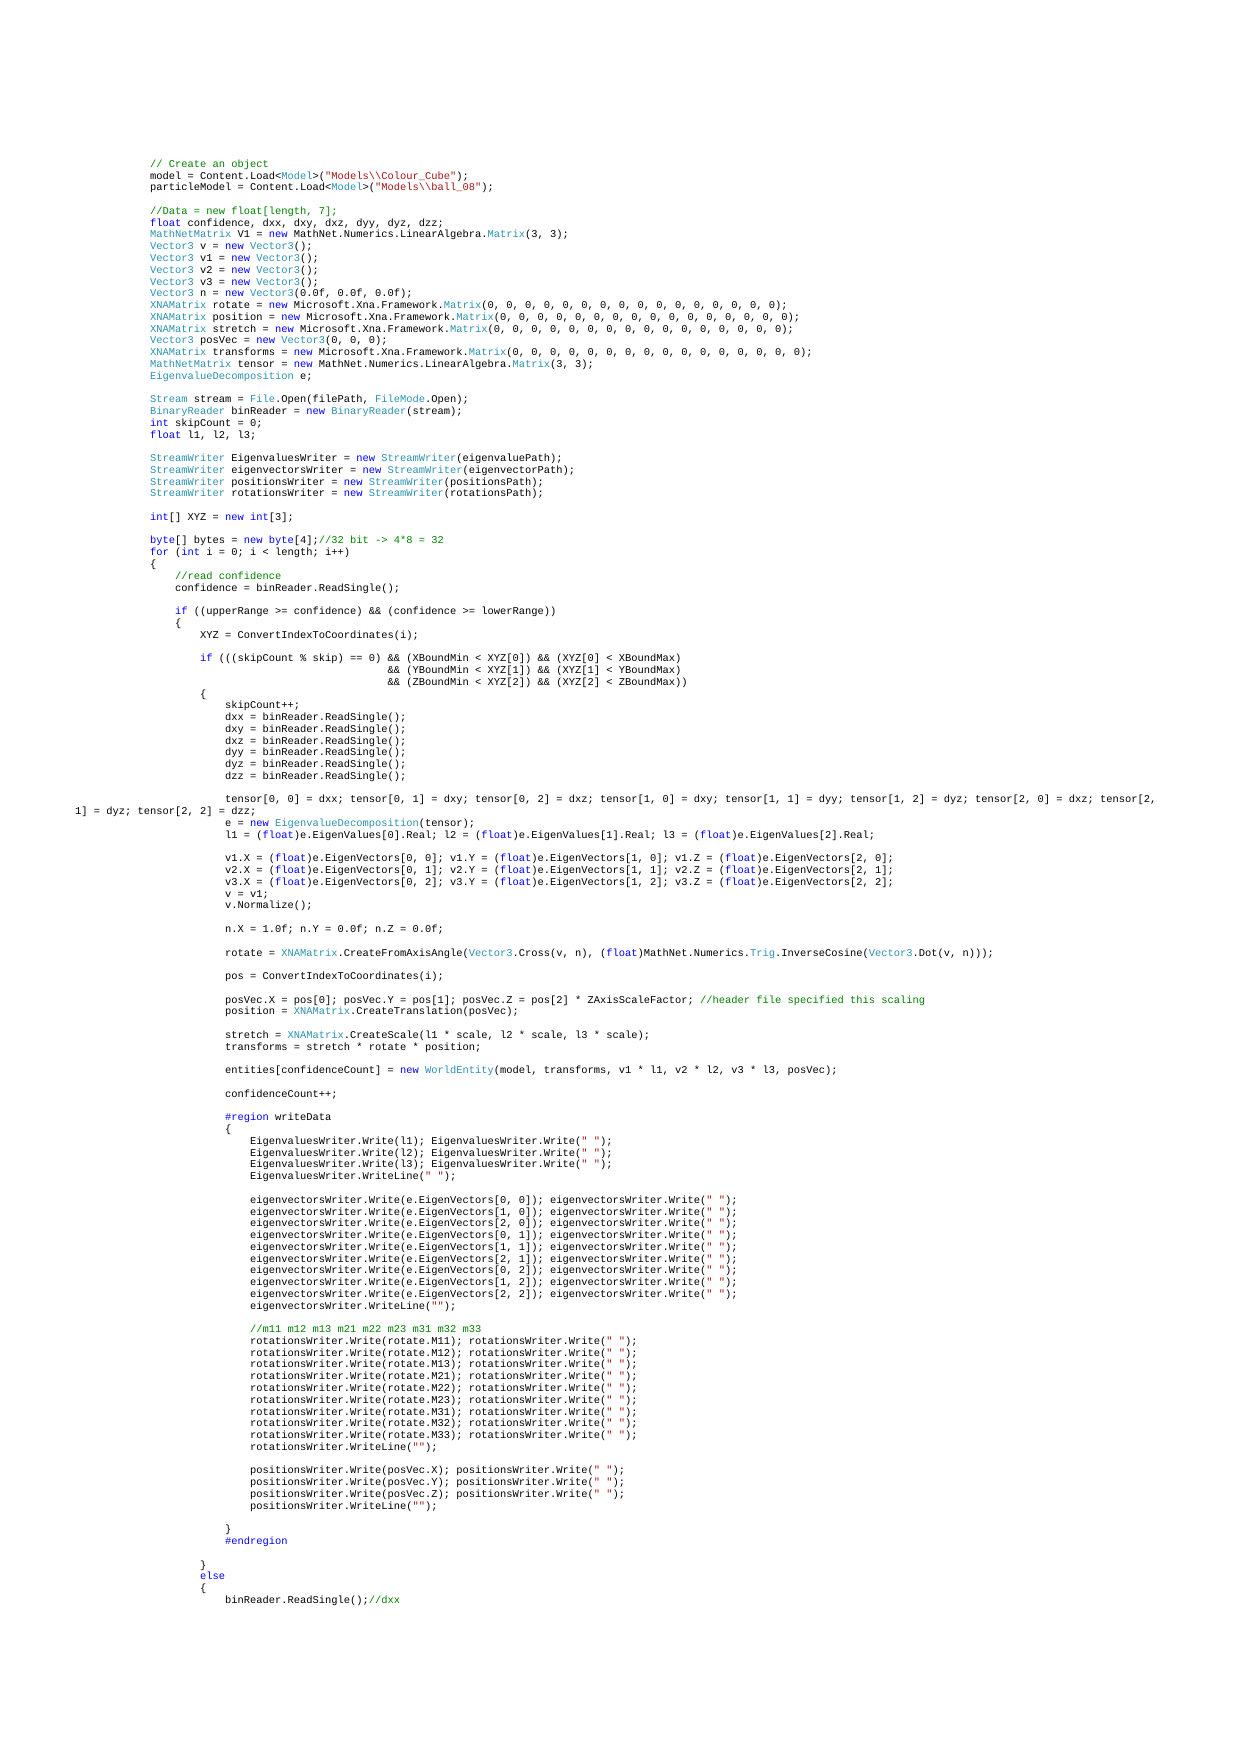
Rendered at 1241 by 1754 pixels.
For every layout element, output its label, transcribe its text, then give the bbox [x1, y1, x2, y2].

text confidence = binReader.ReadSingle(); [75, 582, 1165, 594]
text EigenvaluesWriter.Write(l3); EigenvaluesWriter.Write(" "); [75, 1159, 1165, 1171]
text stretch = XNAMatrix.CreateScale(l1 * scale, l2 * scale, l3 * scale); [75, 1030, 1165, 1041]
text rotationsWriter.Write(rotate.M32); rotationsWriter.Write(" "); [75, 1418, 1165, 1430]
text if ((upperRange >= confidence) && (confidence >= lowerRange)) [75, 606, 1165, 618]
text posVec.X = pos[0]; posVec.Y = pos[1]; posVec.Z = pos[2] * ZAxisScaleFactor; //header file specified this scaling [75, 994, 1165, 1006]
text EigenvalueDecomposition e; [75, 371, 1165, 382]
text rotationsWriter.Write(rotate.M13); rotationsWriter.Write(" "); [75, 1359, 1165, 1371]
text eigenvectorsWriter.Write(e.EigenVectors[2, 0]); eigenvectorsWriter.Write(" "); [75, 1218, 1165, 1230]
text #endregion [75, 1536, 1165, 1548]
text if (((skipCount % skip) == 0) && (XBoundMin < XYZ[0]) && (XYZ[0] < XBoundMax) [75, 653, 1165, 665]
text XNAMatrix stretch = new Microsoft.Xna.Framework.Matrix(0, 0, 0, 0, 0, 0, 0, 0, 0, 0, 0, 0, 0, 0, 0, 0); [75, 323, 1165, 335]
text } [75, 1524, 1165, 1536]
text rotate = XNAMatrix.CreateFromAxisAngle(Vector3.Cross(v, n), (float)MathNet.Numerics.Trig.InverseCosine(Vector3.Dot(v, n))); [75, 947, 1165, 959]
text //read confidence [75, 571, 1165, 582]
text v3.X = (float)e.EigenVectors[0, 2]; v3.Y = (float)e.EigenVectors[1, 2]; v3.Z = (float)e.EigenVectors[2, 2]; [75, 877, 1165, 888]
text XYZ = ConvertIndexToCoordinates(i); [75, 629, 1165, 641]
text Vector3 v = new Vector3(); [75, 241, 1165, 253]
text BinaryReader binReader = new BinaryReader(stream); [75, 406, 1165, 418]
text dxy = binReader.ReadSingle(); [75, 724, 1165, 735]
text v2.X = (float)e.EigenVectors[0, 1]; v2.Y = (float)e.EigenVectors[1, 1]; v2.Z = (float)e.EigenVectors[2, 1]; [75, 865, 1165, 877]
text eigenvectorsWriter.Write(e.EigenVectors[1, 0]); eigenvectorsWriter.Write(" "); [75, 1206, 1165, 1218]
text StreamWriter rotationsWriter = new StreamWriter(rotationsPath); [75, 488, 1165, 500]
text float l1, l2, l3; [75, 429, 1165, 441]
text rotationsWriter.Write(rotate.M33); rotationsWriter.Write(" "); [75, 1430, 1165, 1442]
text EigenvaluesWriter.WriteLine(" "); [75, 1171, 1165, 1183]
text byte[] bytes = new byte[4];//32 bit -> 4*8 = 32 [75, 535, 1165, 547]
text Stream stream = File.Open(filePath, FileMode.Open); [75, 394, 1165, 406]
text pos = ConvertIndexToCoordinates(i); [75, 971, 1165, 983]
text for (int i = 0; i < length; i++) [75, 547, 1165, 559]
text XNAMatrix rotate = new Microsoft.Xna.Framework.Matrix(0, 0, 0, 0, 0, 0, 0, 0, 0, 0, 0, 0, 0, 0, 0, 0); [75, 300, 1165, 312]
text dxx = binReader.ReadSingle(); [75, 712, 1165, 724]
text int skipCount = 0; [75, 418, 1165, 429]
text { [75, 688, 1165, 700]
text { [75, 618, 1165, 629]
text e = new EigenvalueDecomposition(tensor); [75, 818, 1165, 829]
text confidenceCount++; [75, 1088, 1165, 1100]
text eigenvectorsWriter.Write(e.EigenVectors[0, 1]); eigenvectorsWriter.Write(" "); [75, 1230, 1165, 1242]
text dyy = binReader.ReadSingle(); [75, 747, 1165, 759]
text rotationsWriter.Write(rotate.M23); rotationsWriter.Write(" "); [75, 1394, 1165, 1406]
text position = XNAMatrix.CreateTranslation(posVec); [75, 1006, 1165, 1018]
text Vector3 v1 = new Vector3(); [75, 253, 1165, 264]
text dxz = binReader.ReadSingle(); [75, 735, 1165, 747]
text eigenvectorsWriter.Write(e.EigenVectors[1, 1]); eigenvectorsWriter.Write(" "); [75, 1242, 1165, 1253]
text binReader.ReadSingle();//dxx [75, 1595, 1165, 1606]
text eigenvectorsWriter.Write(e.EigenVectors[0, 2]); eigenvectorsWriter.Write(" "); [75, 1265, 1165, 1277]
text entities[confidenceCount] = new WorldEntity(model, transforms, v1 * l1, v2 * l2, v3 * l3, posVec); [75, 1065, 1165, 1077]
text } [75, 1559, 1165, 1571]
text rotationsWriter.Write(rotate.M21); rotationsWriter.Write(" "); [75, 1371, 1165, 1383]
text XNAMatrix position = new Microsoft.Xna.Framework.Matrix(0, 0, 0, 0, 0, 0, 0, 0, 0, 0, 0, 0, 0, 0, 0, 0); [75, 312, 1165, 323]
text eigenvectorsWriter.Write(e.EigenVectors[0, 0]); eigenvectorsWriter.Write(" "); [75, 1194, 1165, 1206]
text transforms = stretch * rotate * position; [75, 1041, 1165, 1053]
text rotationsWriter.Write(rotate.M31); rotationsWriter.Write(" "); [75, 1406, 1165, 1418]
text // Create an object [75, 159, 1165, 170]
text dyz = binReader.ReadSingle(); [75, 759, 1165, 771]
text l1 = (float)e.EigenValues[0].Real; l2 = (float)e.EigenValues[1].Real; l3 = (float)e.EigenValues[2].Real; [75, 829, 1165, 841]
text tensor[0, 0] = dxx; tensor[0, 1] = dxy; tensor[0, 2] = dxz; tensor[1, 0] = dxy; tensor[1, 1] = dyy; tensor[1, 2] = dyz; tensor[2, 0] = dxz; tensor[2, 1] = dyz; tensor[2, 2] = dzz; [75, 794, 1165, 818]
text rotationsWriter.Write(rotate.M12); rotationsWriter.Write(" "); [75, 1347, 1165, 1359]
text float confidence, dxx, dxy, dxz, dyy, dyz, dzz; [75, 217, 1165, 229]
text v1.X = (float)e.EigenVectors[0, 0]; v1.Y = (float)e.EigenVectors[1, 0]; v1.Z = (float)e.EigenVectors[2, 0]; [75, 853, 1165, 865]
text n.X = 1.0f; n.Y = 0.0f; n.Z = 0.0f; [75, 924, 1165, 936]
text positionsWriter.Write(posVec.Y); positionsWriter.Write(" "); [75, 1477, 1165, 1489]
text StreamWriter eigenvectorsWriter = new StreamWriter(eigenvectorPath); [75, 465, 1165, 476]
text { [75, 559, 1165, 571]
text { [75, 1583, 1165, 1595]
text eigenvectorsWriter.Write(e.EigenVectors[1, 2]); eigenvectorsWriter.Write(" "); [75, 1277, 1165, 1289]
text //Data = new float[length, 7]; [75, 206, 1165, 217]
text model = Content.Load<Model>("Models\\Colour_Cube"); [75, 170, 1165, 182]
text EigenvaluesWriter.Write(l2); EigenvaluesWriter.Write(" "); [75, 1147, 1165, 1159]
text positionsWriter.WriteLine(""); [75, 1501, 1165, 1512]
text MathNetMatrix V1 = new MathNet.Numerics.LinearAlgebra.Matrix(3, 3); [75, 229, 1165, 241]
text StreamWriter EigenvaluesWriter = new StreamWriter(eigenvaluePath); [75, 453, 1165, 465]
text eigenvectorsWriter.Write(e.EigenVectors[2, 2]); eigenvectorsWriter.Write(" "); [75, 1289, 1165, 1300]
text Vector3 n = new Vector3(0.0f, 0.0f, 0.0f); [75, 288, 1165, 300]
text particleModel = Content.Load<Model>("Models\\ball_08"); [75, 182, 1165, 194]
text dzz = binReader.ReadSingle(); [75, 771, 1165, 782]
text && (YBoundMin < XYZ[1]) && (XYZ[1] < YBoundMax) [75, 665, 1165, 677]
text #region writeData [75, 1112, 1165, 1124]
text Vector3 posVec = new Vector3(0, 0, 0); [75, 335, 1165, 347]
text && (ZBoundMin < XYZ[2]) && (XYZ[2] < ZBoundMax)) [75, 677, 1165, 688]
text eigenvectorsWriter.WriteLine(""); [75, 1300, 1165, 1312]
text Vector3 v2 = new Vector3(); [75, 264, 1165, 276]
text //m11 m12 m13 m21 m22 m23 m31 m32 m33 [75, 1324, 1165, 1336]
text XNAMatrix transforms = new Microsoft.Xna.Framework.Matrix(0, 0, 0, 0, 0, 0, 0, 0, 0, 0, 0, 0, 0, 0, 0, 0); [75, 347, 1165, 359]
text { [75, 1124, 1165, 1136]
text skipCount++; [75, 700, 1165, 712]
text Vector3 v3 = new Vector3(); [75, 276, 1165, 288]
text else [75, 1571, 1165, 1583]
text positionsWriter.Write(posVec.Z); positionsWriter.Write(" "); [75, 1489, 1165, 1501]
text rotationsWriter.Write(rotate.M11); rotationsWriter.Write(" "); [75, 1336, 1165, 1347]
text rotationsWriter.WriteLine(""); [75, 1442, 1165, 1453]
text positionsWriter.Write(posVec.X); positionsWriter.Write(" "); [75, 1465, 1165, 1477]
text v.Normalize(); [75, 900, 1165, 912]
text v = v1; [75, 888, 1165, 900]
text StreamWriter positionsWriter = new StreamWriter(positionsPath); [75, 476, 1165, 488]
text rotationsWriter.Write(rotate.M22); rotationsWriter.Write(" "); [75, 1383, 1165, 1394]
text MathNetMatrix tensor = new MathNet.Numerics.LinearAlgebra.Matrix(3, 3); [75, 359, 1165, 371]
text EigenvaluesWriter.Write(l1); EigenvaluesWriter.Write(" "); [75, 1136, 1165, 1147]
text int[] XYZ = new int[3]; [75, 512, 1165, 523]
text eigenvectorsWriter.Write(e.EigenVectors[2, 1]); eigenvectorsWriter.Write(" "); [75, 1253, 1165, 1265]
